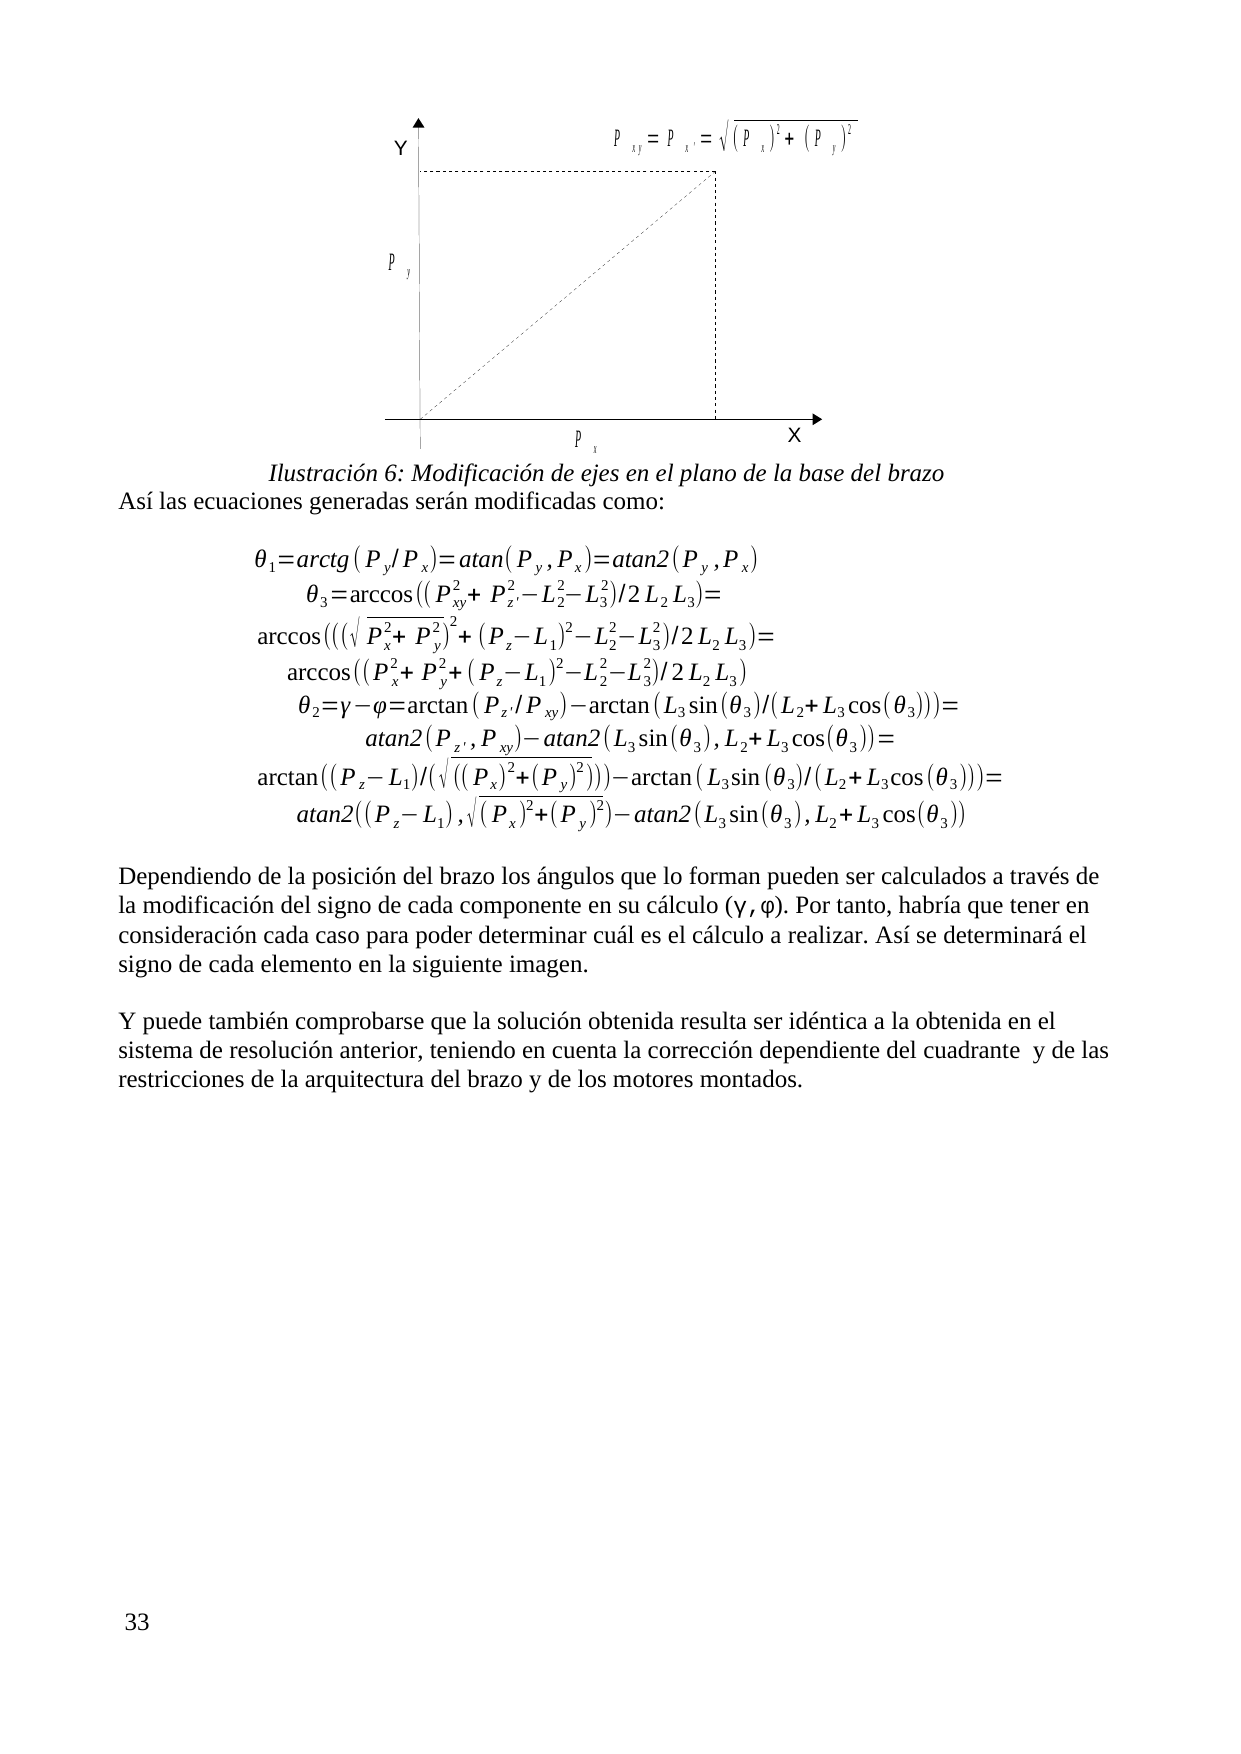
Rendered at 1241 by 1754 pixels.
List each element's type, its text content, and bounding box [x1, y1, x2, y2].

text Así las ecuaciones generadas serán modificadas como: [118, 118, 1122, 515]
text Ilustración 6: Modificación de ejes en el plano de la base del brazo [268, 131, 972, 486]
text Dependiendo de la posición del brazo los ángulos que lo forman pueden ser calculados a través de la modificación del signo de cada componente en su cálculo (γ,φ). Por tanto, habría que tener en consideración cada caso para poder determinar cuál es el cálculo a realizar. Así se determinará el signo de cada elemento en la siguiente imagen. [118, 861, 1122, 978]
text Y puede también comprobarse que la solución obtenida resulta ser idéntica a la obtenida en el sistema de resolución anterior, teniendo en cuenta la corrección dependiente del cuadrante y de las restricciones de la arquitectura del brazo y de los motores montados. [118, 1006, 1122, 1093]
